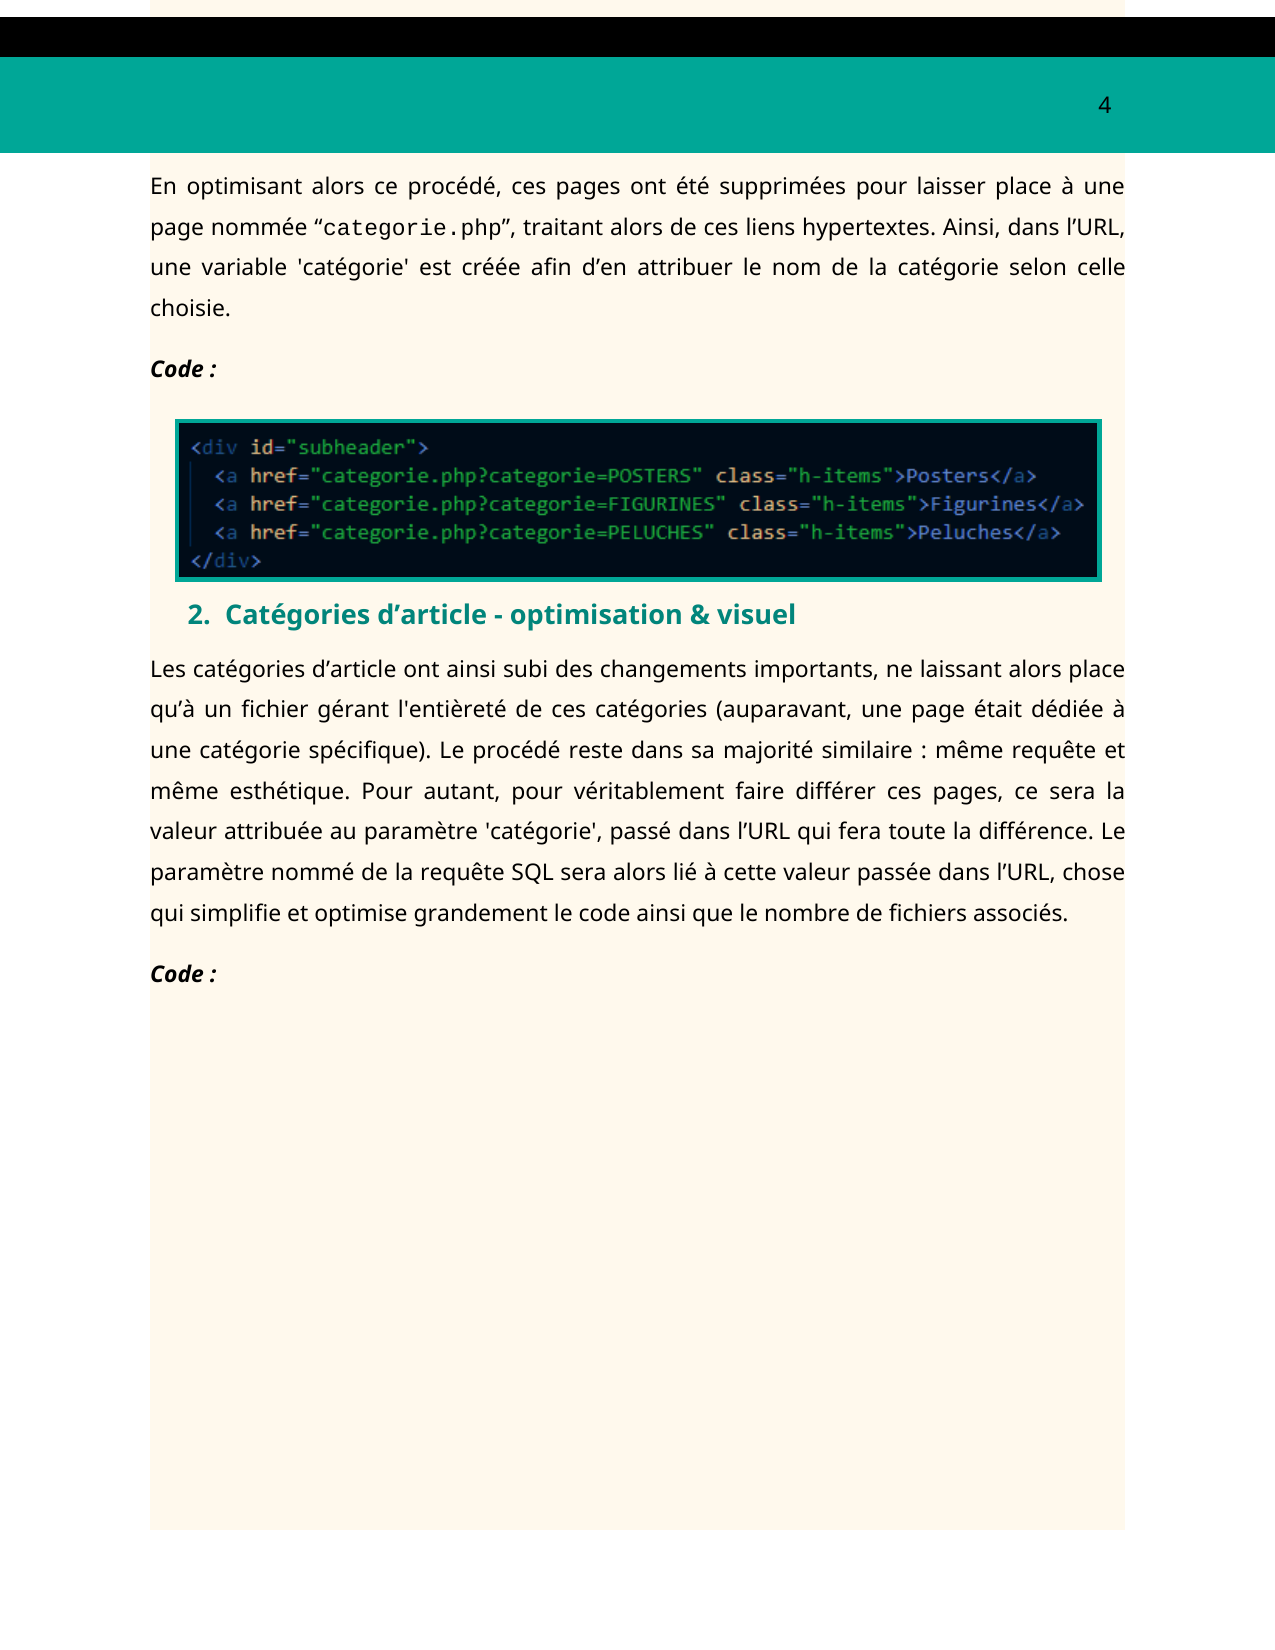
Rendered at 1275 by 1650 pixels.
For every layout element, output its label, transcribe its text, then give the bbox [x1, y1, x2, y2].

text Les catégories d’article ont ainsi subi des changements importants, ne laissant alors place qu’à un fichier gérant l'entièreté de ces catégories (auparavant, une page était dédiée à une catégorie spécifique). Le procédé reste dans sa majorité similaire : même requête et même esthétique. Pour autant, pour véritablement faire différer ces pages, ce sera la valeur attribuée au paramètre 'catégorie', passé dans l’URL qui fera toute la différence. Le paramètre nommé de la requête SQL sera alors lié à cette valeur passée dans l’URL, chose qui simplifie et optimise grandement le code ainsi que le nombre de fichiers associés. [150, 653, 1127, 928]
text En optimisant alors ce procédé, ces pages ont été supprimées pour laisser place à une page nommée “categorie.php”, traitant alors de ces liens hypertextes. Ainsi, dans l’URL, une variable 'catégorie' est créée afin d’en attribuer le nom de la catégorie selon celle choisie. [150, 170, 1127, 323]
picture [179, 423, 1097, 577]
text Code : [150, 353, 1127, 385]
subtitle Catégories d’article - optimisation & visuel [187, 595, 1127, 632]
text Code : [150, 958, 1127, 989]
